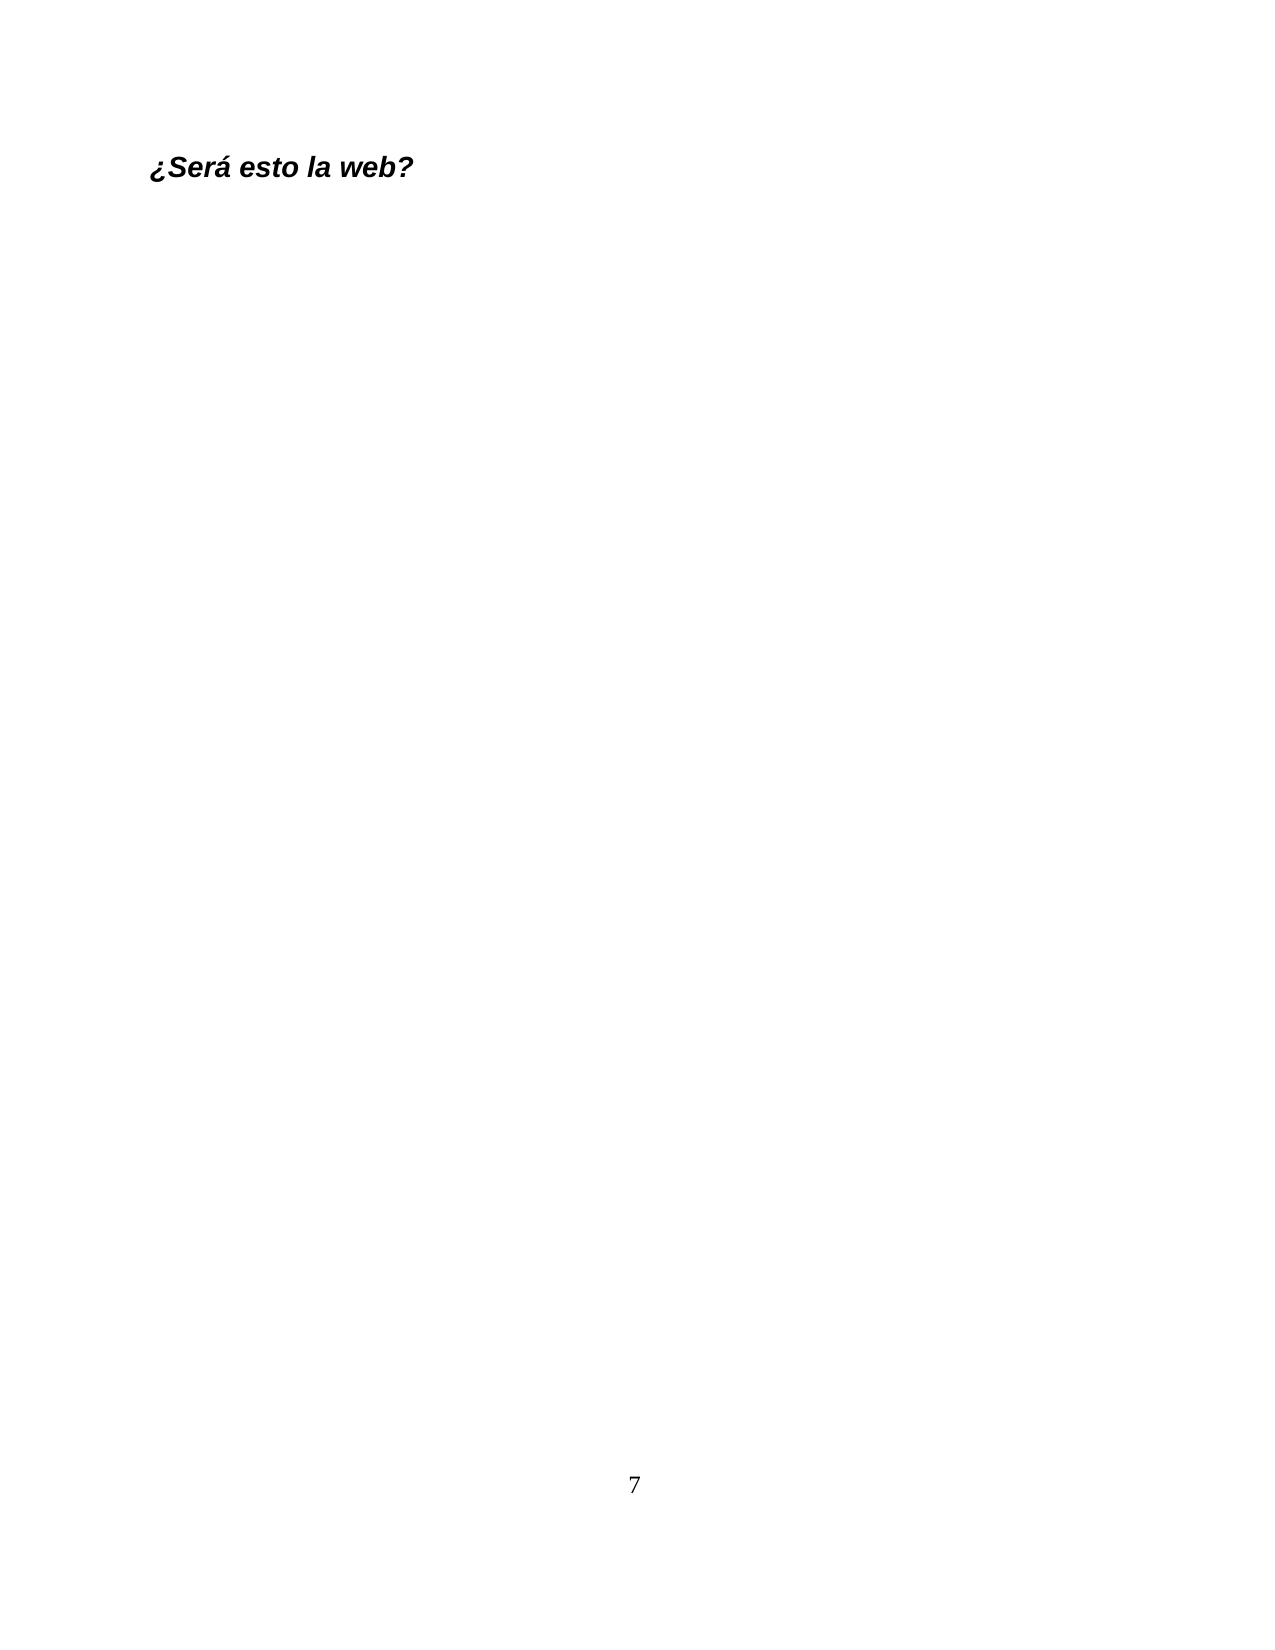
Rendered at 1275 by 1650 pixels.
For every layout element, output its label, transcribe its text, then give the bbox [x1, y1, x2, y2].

subtitle ¿Será esto la web? [150, 150, 1125, 183]
